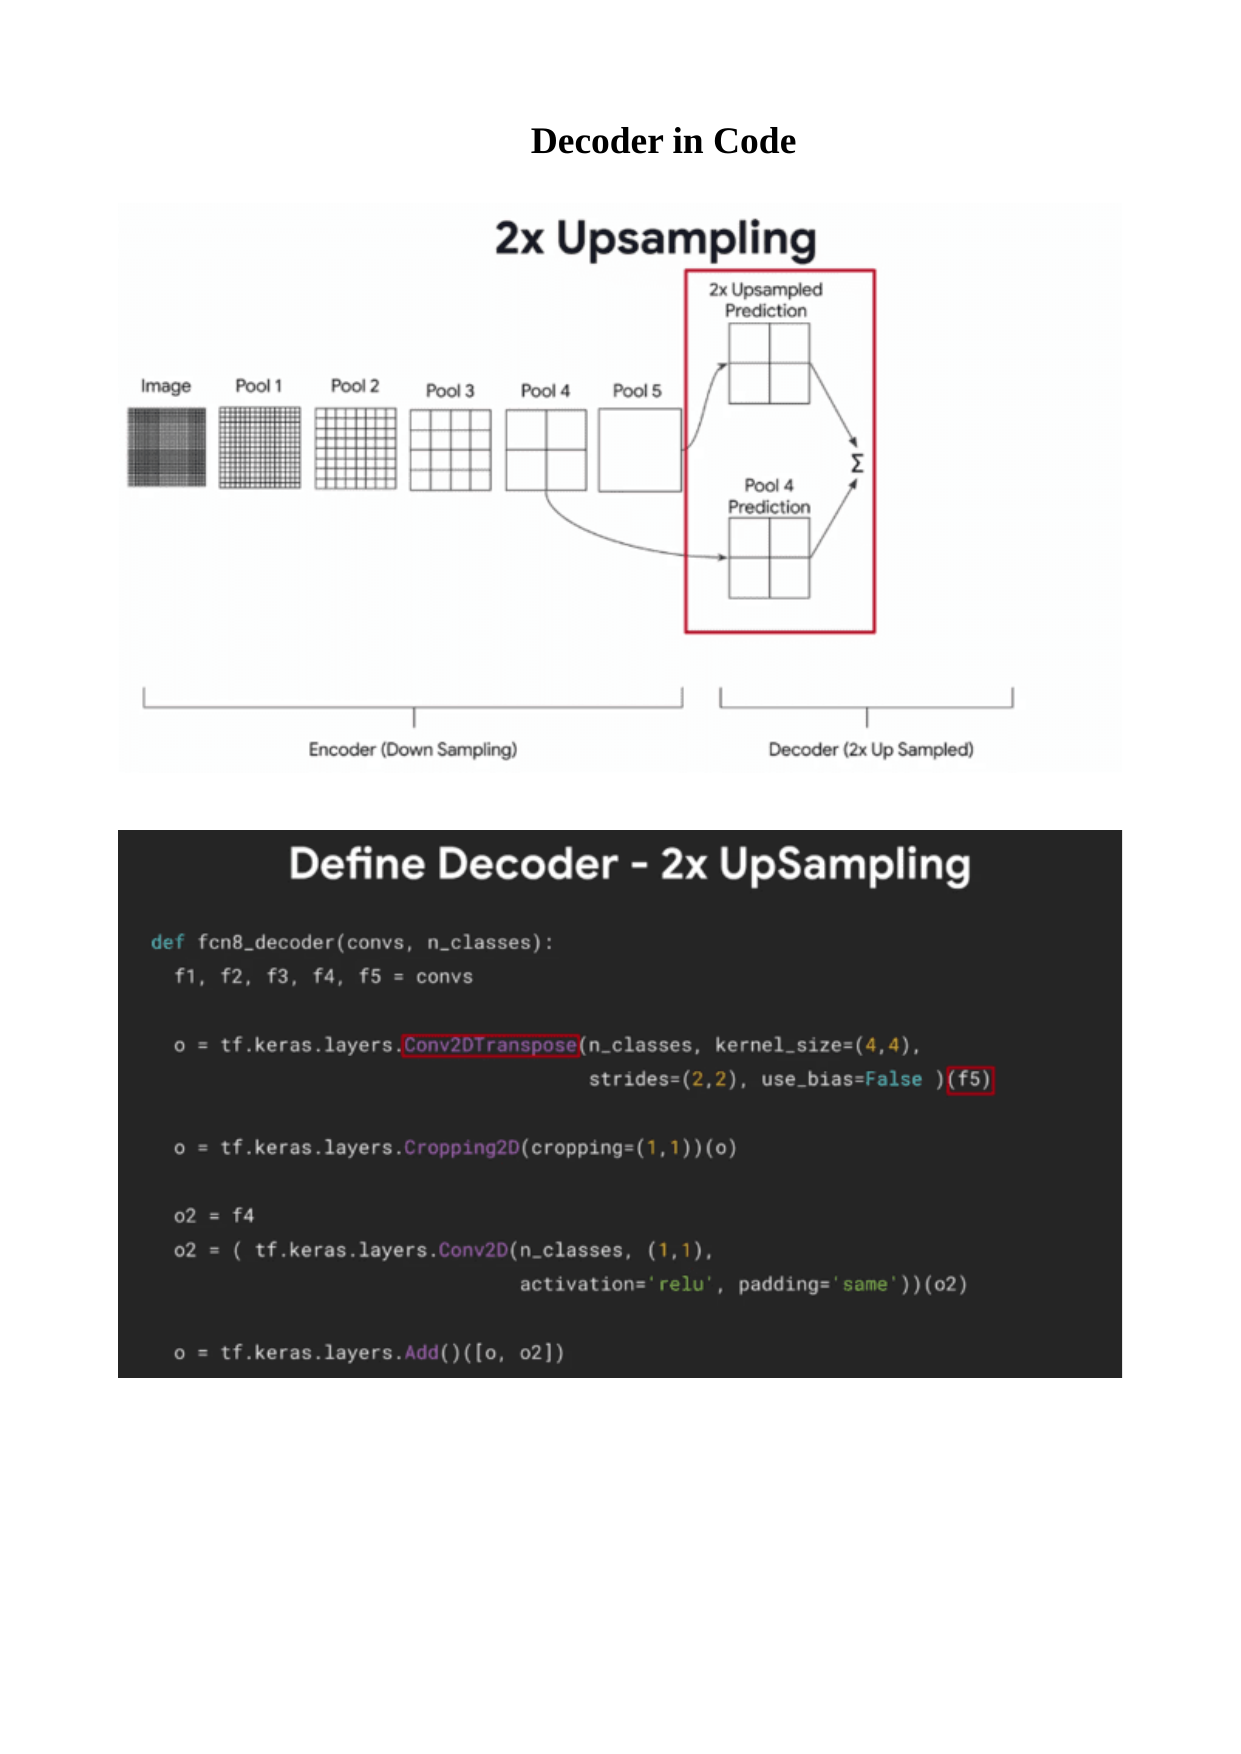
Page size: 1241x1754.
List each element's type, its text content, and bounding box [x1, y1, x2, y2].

subtitle Decoder in Code [118, 118, 1122, 161]
picture [118, 830, 1123, 1378]
picture [118, 202, 1123, 773]
